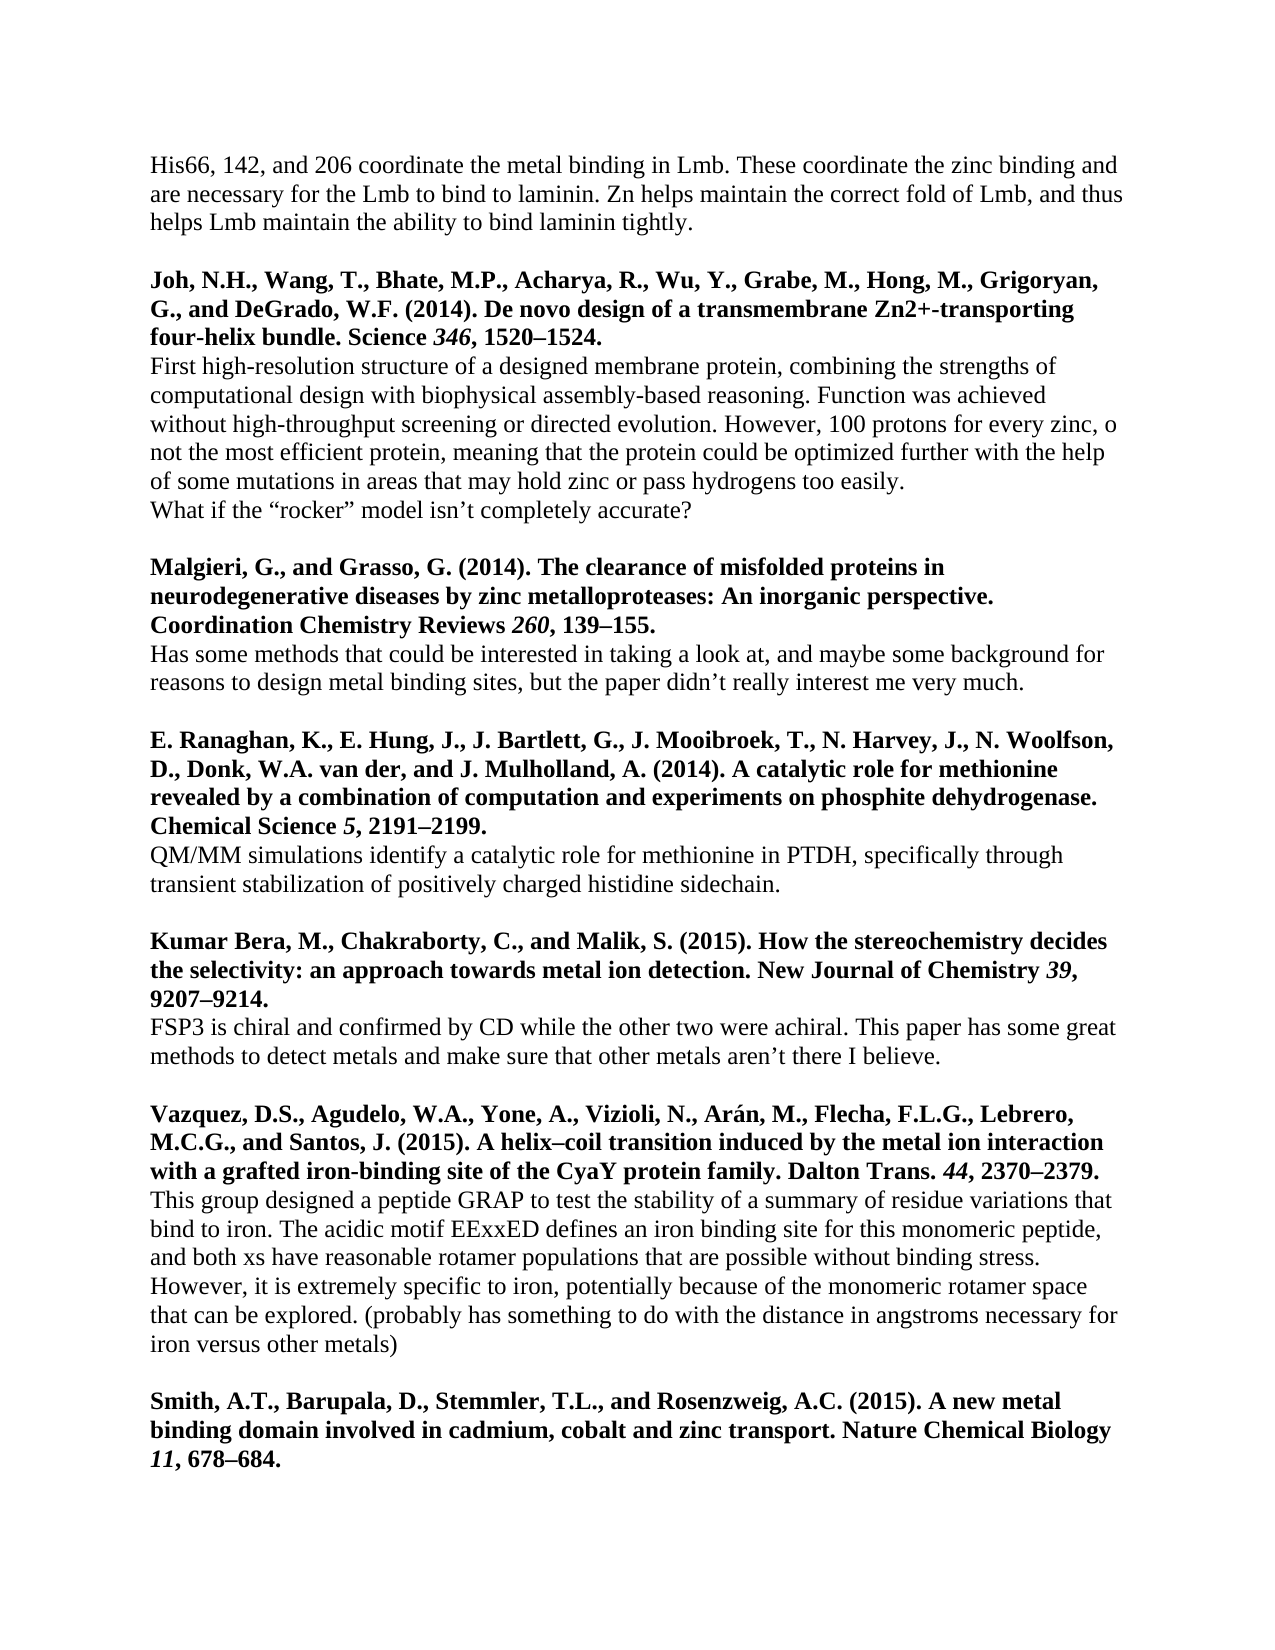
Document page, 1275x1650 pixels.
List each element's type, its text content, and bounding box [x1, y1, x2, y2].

text First high-resolution structure of a designed membrane protein, combining the strengths of computational design with biophysical assembly-based reasoning. Function was achieved without high-throughput screening or directed evolution. However, 100 protons for every zinc, o not the most efficient protein, meaning that the protein could be optimized further with the help of some mutations in areas that may hold zinc or pass hydrogens too easily. [150, 351, 1125, 495]
text This group designed a peptide GRAP to test the stability of a summary of residue variations that bind to iron. The acidic motif EExxED defines an iron binding site for this monomeric peptide, and both xs have reasonable rotamer populations that are possible without binding stress. However, it is extremely specific to iron, potentially because of the monomeric rotamer space that can be explored. (probably has something to do with the distance in angstroms necessary for iron versus other metals) [150, 1185, 1125, 1357]
text Kumar Bera, M., Chakraborty, C., and Malik, S. (2015). How the stereochemistry decides the selectivity: an approach towards metal ion detection. New Journal of Chemistry 39, 9207–9214. [150, 926, 1125, 1012]
text FSP3 is chiral and confirmed by CD while the other two were achiral. This paper has some great methods to detect metals and make sure that other metals aren’t there I believe. [150, 1012, 1125, 1070]
text Has some methods that could be interested in taking a look at, and maybe some background for reasons to design metal binding sites, but the paper didn’t really interest me very much. [150, 639, 1125, 696]
text Smith, A.T., Barupala, D., Stemmler, T.L., and Rosenzweig, A.C. (2015). A new metal binding domain involved in cadmium, cobalt and zinc transport. Nature Chemical Biology 11, 678–684. [150, 1386, 1125, 1472]
text E. Ranaghan, K., E. Hung, J., J. Bartlett, G., J. Mooibroek, T., N. Harvey, J., N. Woolfson, D., Donk, W.A. van der, and J. Mulholland, A. (2014). A catalytic role for methionine revealed by a combination of computation and experiments on phosphite dehydrogenase. Chemical Science 5, 2191–2199. [150, 725, 1125, 840]
text His66, 142, and 206 coordinate the metal binding in Lmb. These coordinate the zinc binding and are necessary for the Lmb to bind to laminin. Zn helps maintain the correct fold of Lmb, and thus helps Lmb maintain the ability to bind laminin tightly. [150, 150, 1125, 236]
text QM/MM simulations identify a catalytic role for methionine in PTDH, specifically through transient stabilization of positively charged histidine sidechain. [150, 840, 1125, 897]
text Malgieri, G., and Grasso, G. (2014). The clearance of misfolded proteins in neurodegenerative diseases by zinc metalloproteases: An inorganic perspective. Coordination Chemistry Reviews 260, 139–155. [150, 552, 1125, 639]
text Vazquez, D.S., Agudelo, W.A., Yone, A., Vizioli, N., Arán, M., Flecha, F.L.G., Lebrero, M.C.G., and Santos, J. (2015). A helix–coil transition induced by the metal ion interaction with a grafted iron-binding site of the CyaY protein family. Dalton Trans. 44, 2370–2379. [150, 1099, 1125, 1185]
text What if the “rocker” model isn’t completely accurate? [150, 495, 1125, 524]
text Joh, N.H., Wang, T., Bhate, M.P., Acharya, R., Wu, Y., Grabe, M., Hong, M., Grigoryan, G., and DeGrado, W.F. (2014). De novo design of a transmembrane Zn2+-transporting four-helix bundle. Science 346, 1520–1524. [150, 265, 1125, 351]
